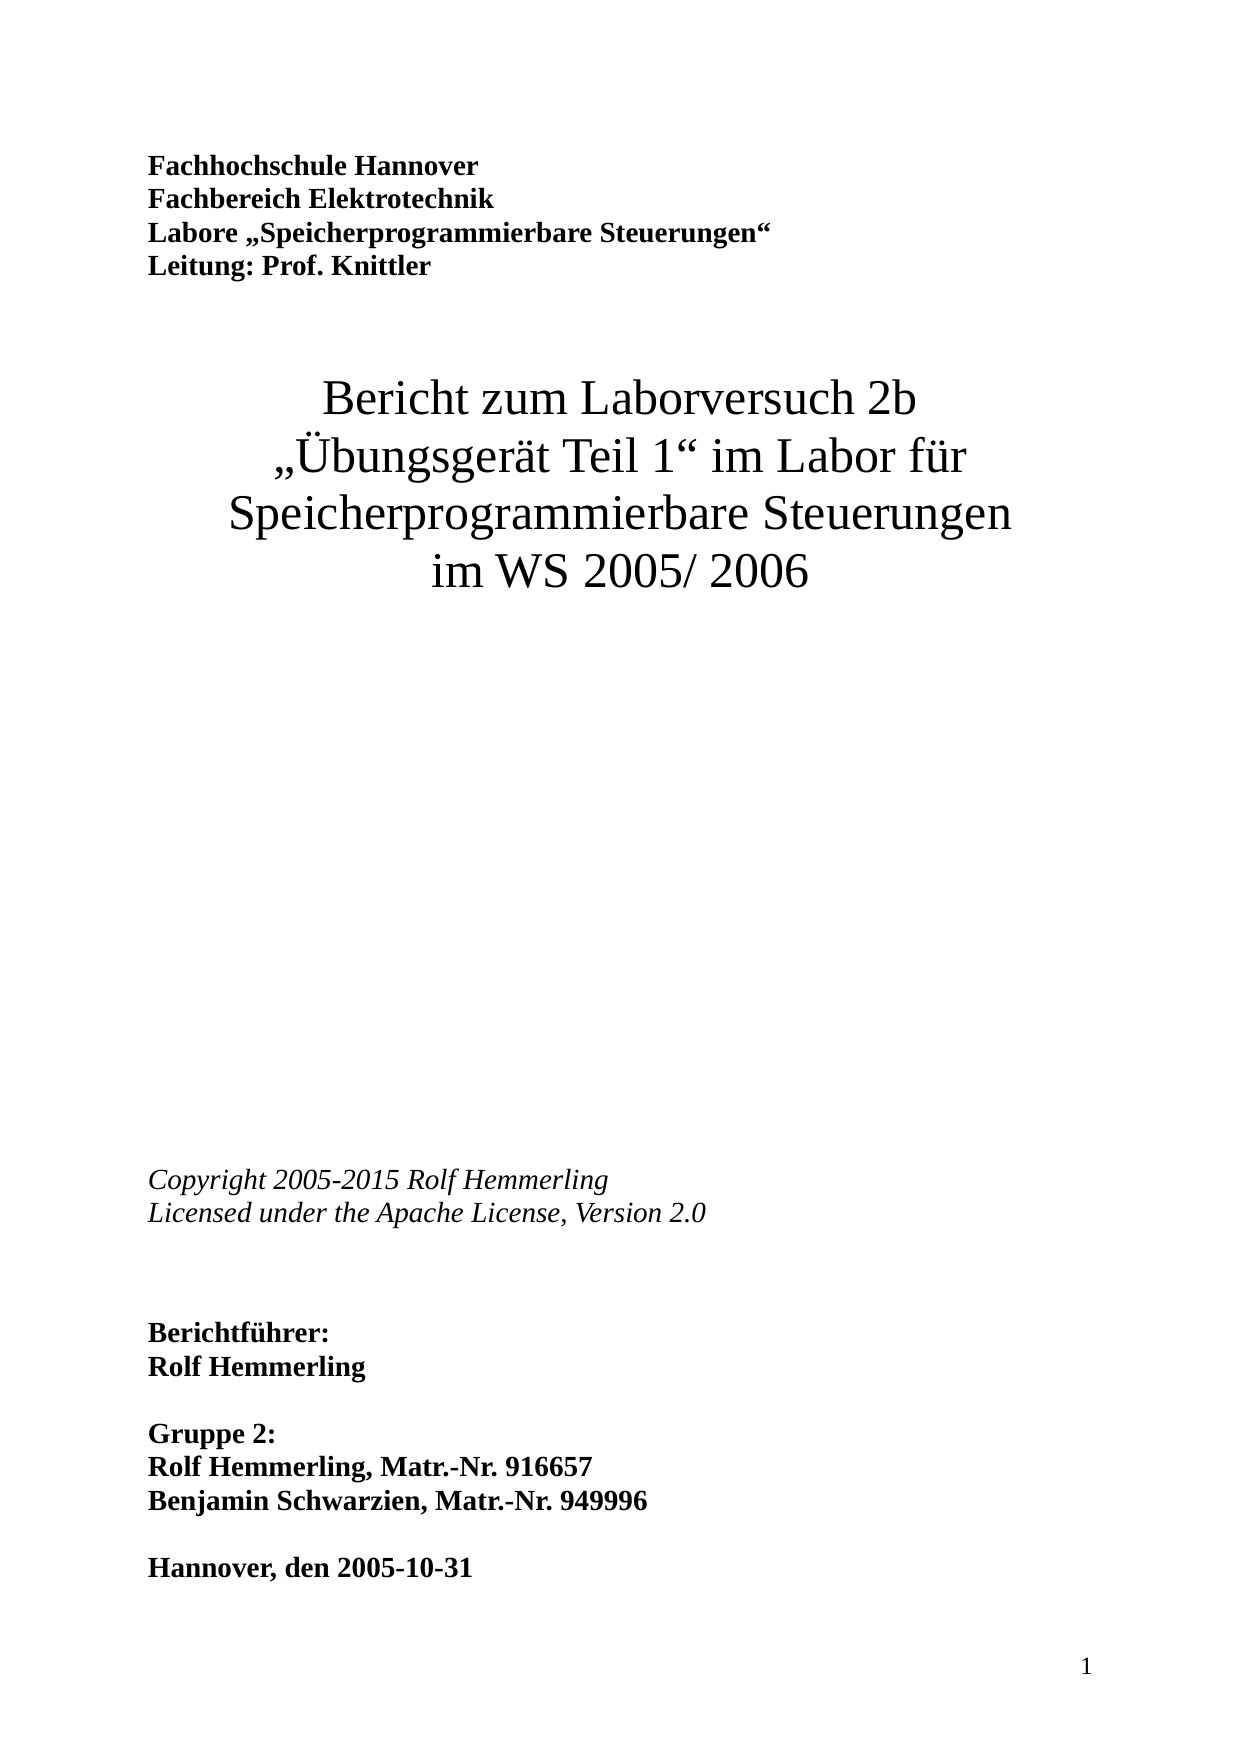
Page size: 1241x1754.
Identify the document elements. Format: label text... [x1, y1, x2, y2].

text Rolf Hemmerling [148, 1349, 1093, 1382]
text Labore „Speicherprogrammierbare Steuerungen“ [148, 215, 1093, 248]
text Rolf Hemmerling, Matr.-Nr. 916657 [148, 1449, 1093, 1483]
text „Übungsgerät Teil 1“ im Labor für Speicherprogrammierbare Steuerungen [148, 426, 1093, 541]
text Fachhochschule Hannover [148, 148, 1093, 181]
text Leitung: Prof. Knittler [148, 248, 1093, 282]
text Bericht zum Laborversuch 2b [148, 368, 1093, 426]
text Hannover, den 2005-10-31 [148, 1550, 1093, 1583]
text Copyright 2005-2015 Rolf Hemmerling [148, 1162, 1093, 1195]
text Gruppe 2: [148, 1416, 1093, 1449]
text Fachbereich Elektrotechnik [148, 181, 1093, 215]
text Licensed under the Apache License, Version 2.0 [148, 1195, 1093, 1229]
text im WS 2005/ 2006 [148, 541, 1093, 598]
text Benjamin Schwarzien, Matr.-Nr. 949996 [148, 1483, 1093, 1516]
text Berichtführer: [148, 1315, 1093, 1349]
